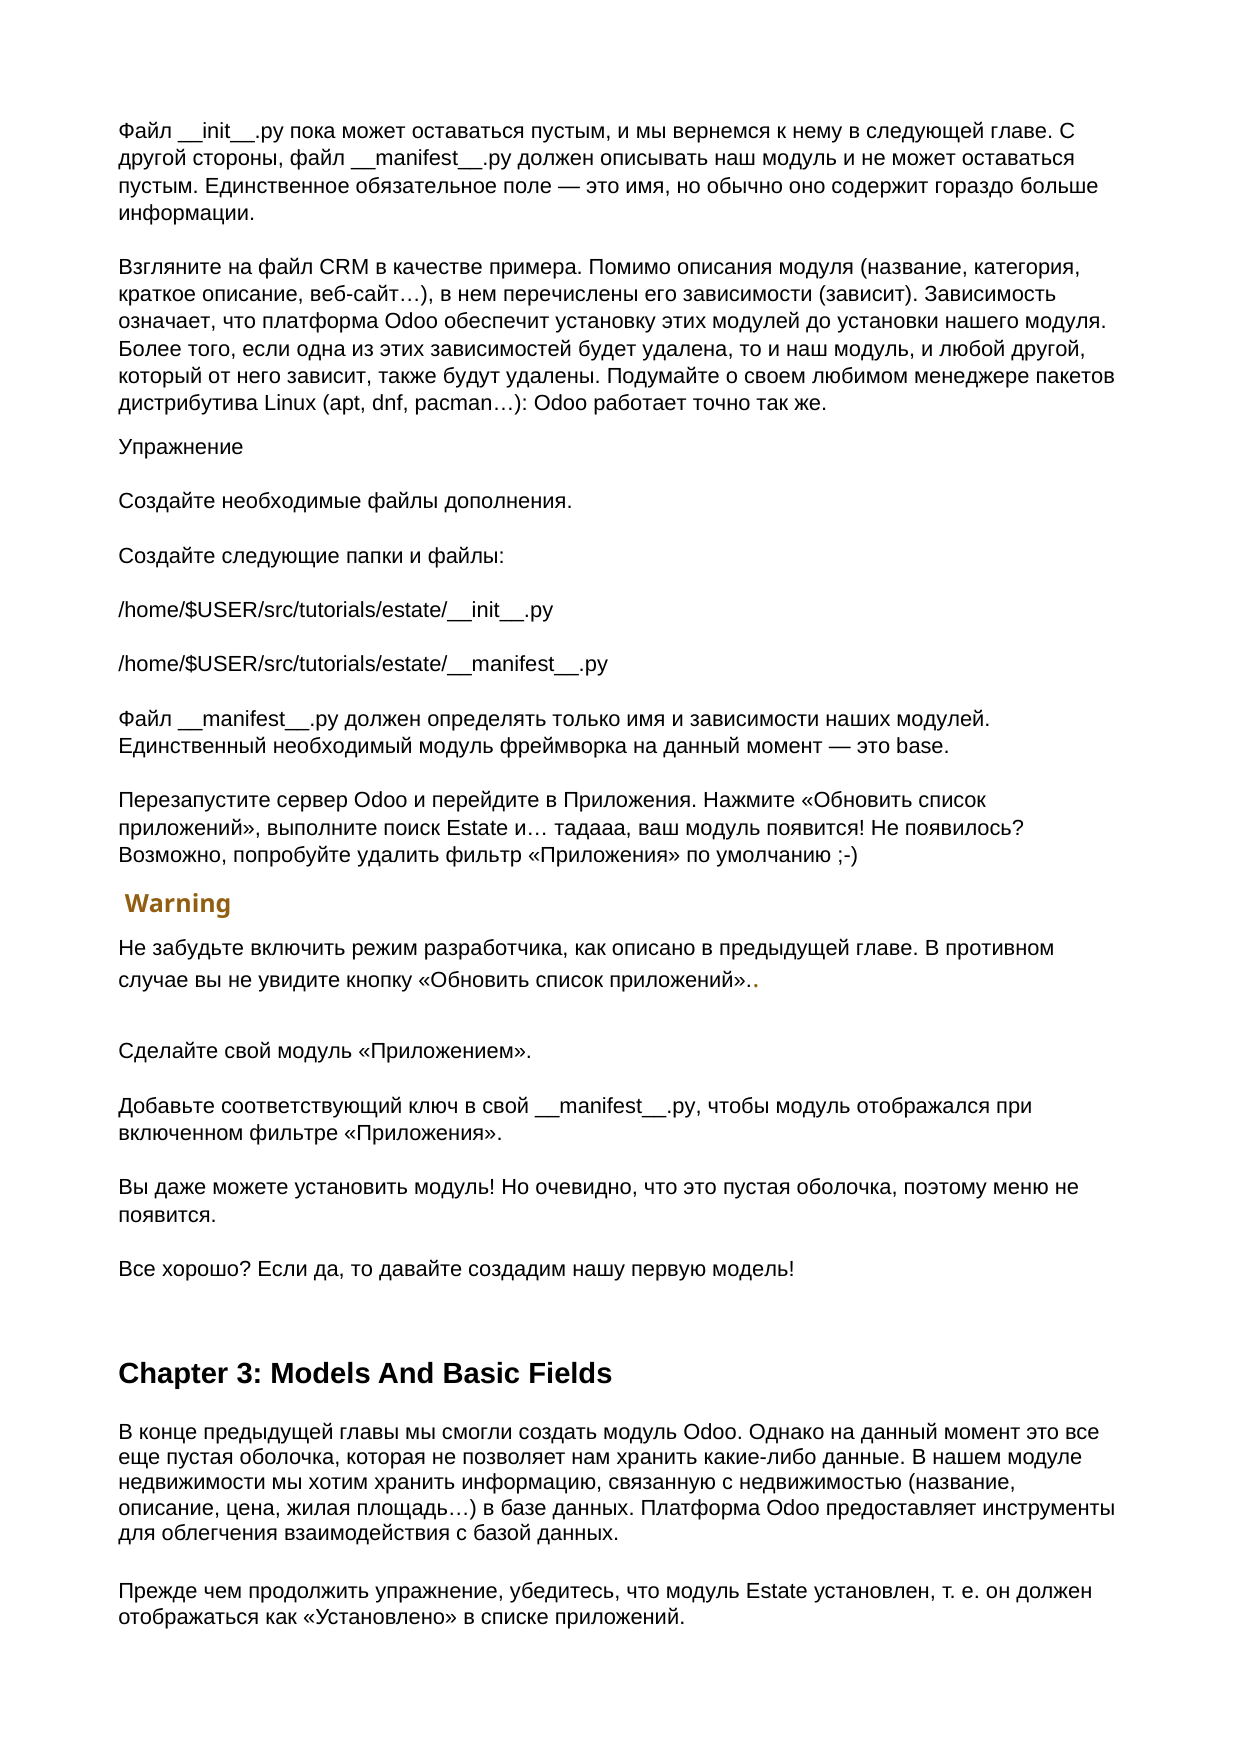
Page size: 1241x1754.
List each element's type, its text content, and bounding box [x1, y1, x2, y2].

text Файл __init__.py пока может оставаться пустым, и мы вернемся к нему в следующей главе. С другой стороны, файл __manifest__.py должен описывать наш модуль и не может оставаться пустым. Единственное обязательное поле — это имя, но обычно оно содержит гораздо больше информации. Взгляните на файл CRM в качестве примера. Помимо описания модуля (название, категория, краткое описание, веб-сайт…), в нем перечислены его зависимости (зависит). Зависимость означает, что платформа Odoo обеспечит установку этих модулей до установки нашего модуля. Более того, если одна из этих зависимостей будет удалена, то и наш модуль, и любой другой, который от него зависит, также будут удалены. Подумайте о своем любимом менеджере пакетов дистрибутива Linux (apt, dnf, pacman…): Odoo работает точно так же. [118, 118, 1122, 415]
subtitle Chapter 3: Models And Basic Fields [118, 1356, 1122, 1389]
text Сделайте свой модуль «Приложением». Добавьте соответствующий ключ в свой __manifest__.py, чтобы модуль отображался при включенном фильтре «Приложения». Вы даже можете установить модуль! Но очевидно, что это пустая оболочка, поэтому меню не появится. Все хорошо? Если да, то давайте создадим нашу первую модель! [118, 1038, 1122, 1281]
subtitle В конце предыдущей главы мы смогли создать модуль Odoo. Однако на данный момент это все еще пустая оболочка, которая не позволяет нам хранить какие-либо данные. В нашем модуле недвижимости мы хотим хранить информацию, связанную с недвижимостью (название, описание, цена, жилая площадь…) в базе данных. Платформа Odoo предоставляет инструменты для облегчения взаимодействия с базой данных. Прежде чем продолжить упражнение, убедитесь, что модуль Estate установлен, т. е. он должен отображаться как «Установлено» в списке приложений. [118, 1419, 1122, 1629]
text Упражнение Создайте необходимые файлы дополнения. Создайте следующие папки и файлы: /home/$USER/src/tutorials/estate/__init__.py /home/$USER/src/tutorials/estate/__manifest__.py Файл __manifest__.py должен определять только имя и зависимости наших модулей. Единственный необходимый модуль фреймворка на данный момент — это base. Перезапустите сервер Odoo и перейдите в Приложения. Нажмите «Обновить список приложений», выполните поиск Estate и… тадааа, ваш модуль появится! Не появилось? Возможно, попробуйте удалить фильтр «Приложения» по умолчанию ;-) [118, 434, 1122, 867]
text Не забудьте включить режим разработчика, как описано в предыдущей главе. В противном случае вы не увидите кнопку «Обновить список приложений».. [118, 935, 1122, 994]
title Warning [118, 886, 1122, 919]
